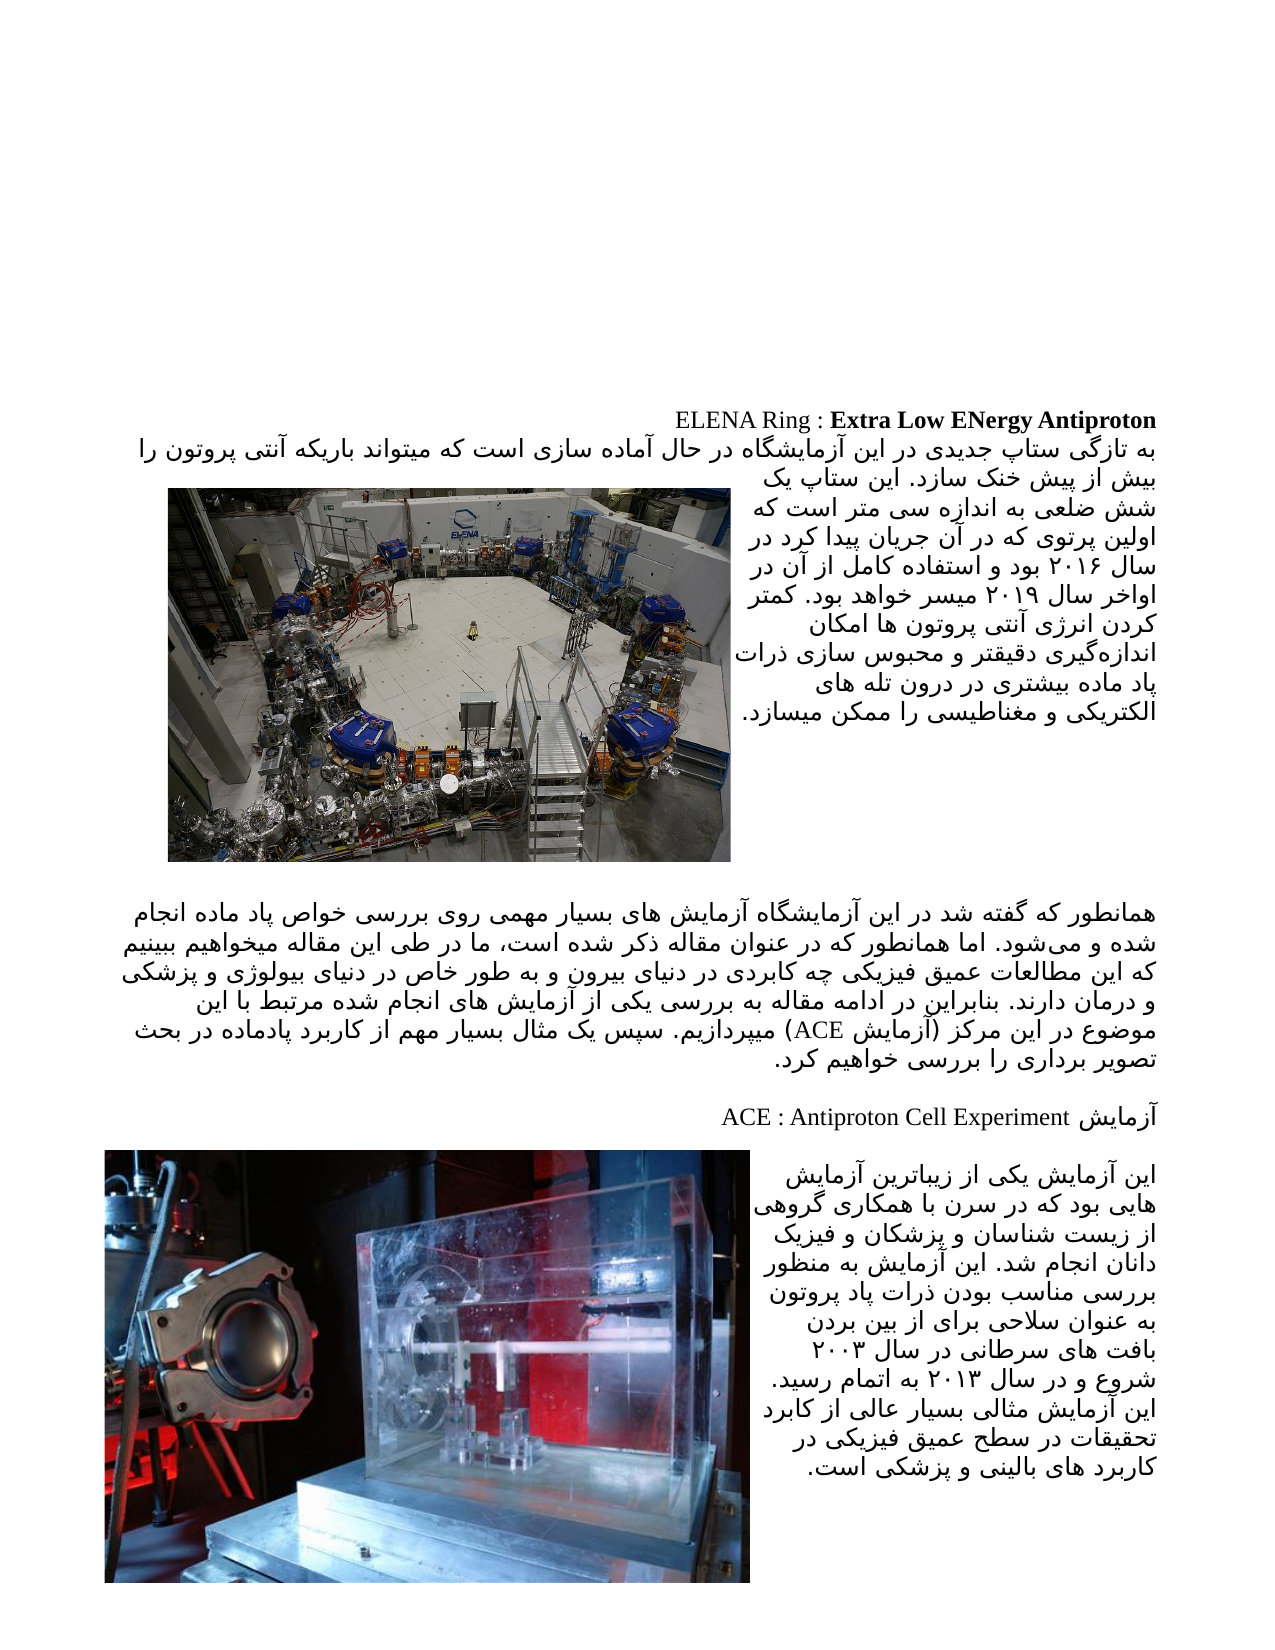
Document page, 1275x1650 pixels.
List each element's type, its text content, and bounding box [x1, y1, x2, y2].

text ELENA Ring : Extra Low ENergy Antiproton [118, 406, 1157, 434]
text آزمایش ACE : Antiproton Cell Experiment [118, 1102, 1157, 1132]
text به تازگی ستاپ جدیدی در این آزمایشگاه در حال آماده سازی است که میتواند باریکه آنتی پروتون را بیش از پیش خنک سازد. این ستاپ یک شش ضلعی به اندازه سی متر است که اولین پرتوی که در آن جریان پیدا کرد در سال ۲۰۱۶ بود و استفاده کامل از آن در اواخر سال ۲۰۱۹ میسر خواهد بود. کمتر کردن انرژی آنتی پروتون ها امکان اندازه‌گیری دقیقتر و محبوس سازی ذرات پاد ماده بیشتری در درون تله های الکتریکی و مغناطیسی را ممکن میسازد. [118, 434, 1157, 726]
picture [104, 1150, 750, 1583]
text همانطور که گفته شد در این آزمایشگاه آزمایش های بسیار مهمی روی بررسی خواص پاد ماده انجام شده و می‌شود. اما همانطور که در عنوان مقاله ذکر شده است، ما در طی این مقاله میخواهیم ببینیم که این مطالعات عمیق فیزیکی چه کابردی در دنیای بیرون و به طور خاص در دنیای بیولوژی و پزشکی و درمان دارند. بنابراین در ادامه مقاله به بررسی یکی از آزمایش های انجام شده مرتبط با این موضوع در این مرکز (آزمایش ACE) میپردازیم. سپس یک مثال بسیار مهم از کاربرد پادماده در بحث تصویر برداری را بررسی خواهیم کرد. [118, 898, 1157, 1074]
text این آزمایش یکی از زیباترین آزمایش هایی بود که در سرن با همکاری گروهی از زیست شناسان و پزشکان و فیزیک دانان انجام شد. این آزمایش به منظور بررسی مناسب بودن ذرات پاد پروتون به عنوان سلاحی برای از بین بردن بافت های سرطانی در سال ۲۰۰۳ شروع و در سال ۲۰۱۳ به اتمام رسید. این آزمایش مثالی بسیار عالی از کابرد تحقیقات در سطح عمیق فیزیکی در کاربرد های بالینی و پزشکی است. [750, 1160, 1157, 1481]
picture [167, 488, 731, 862]
